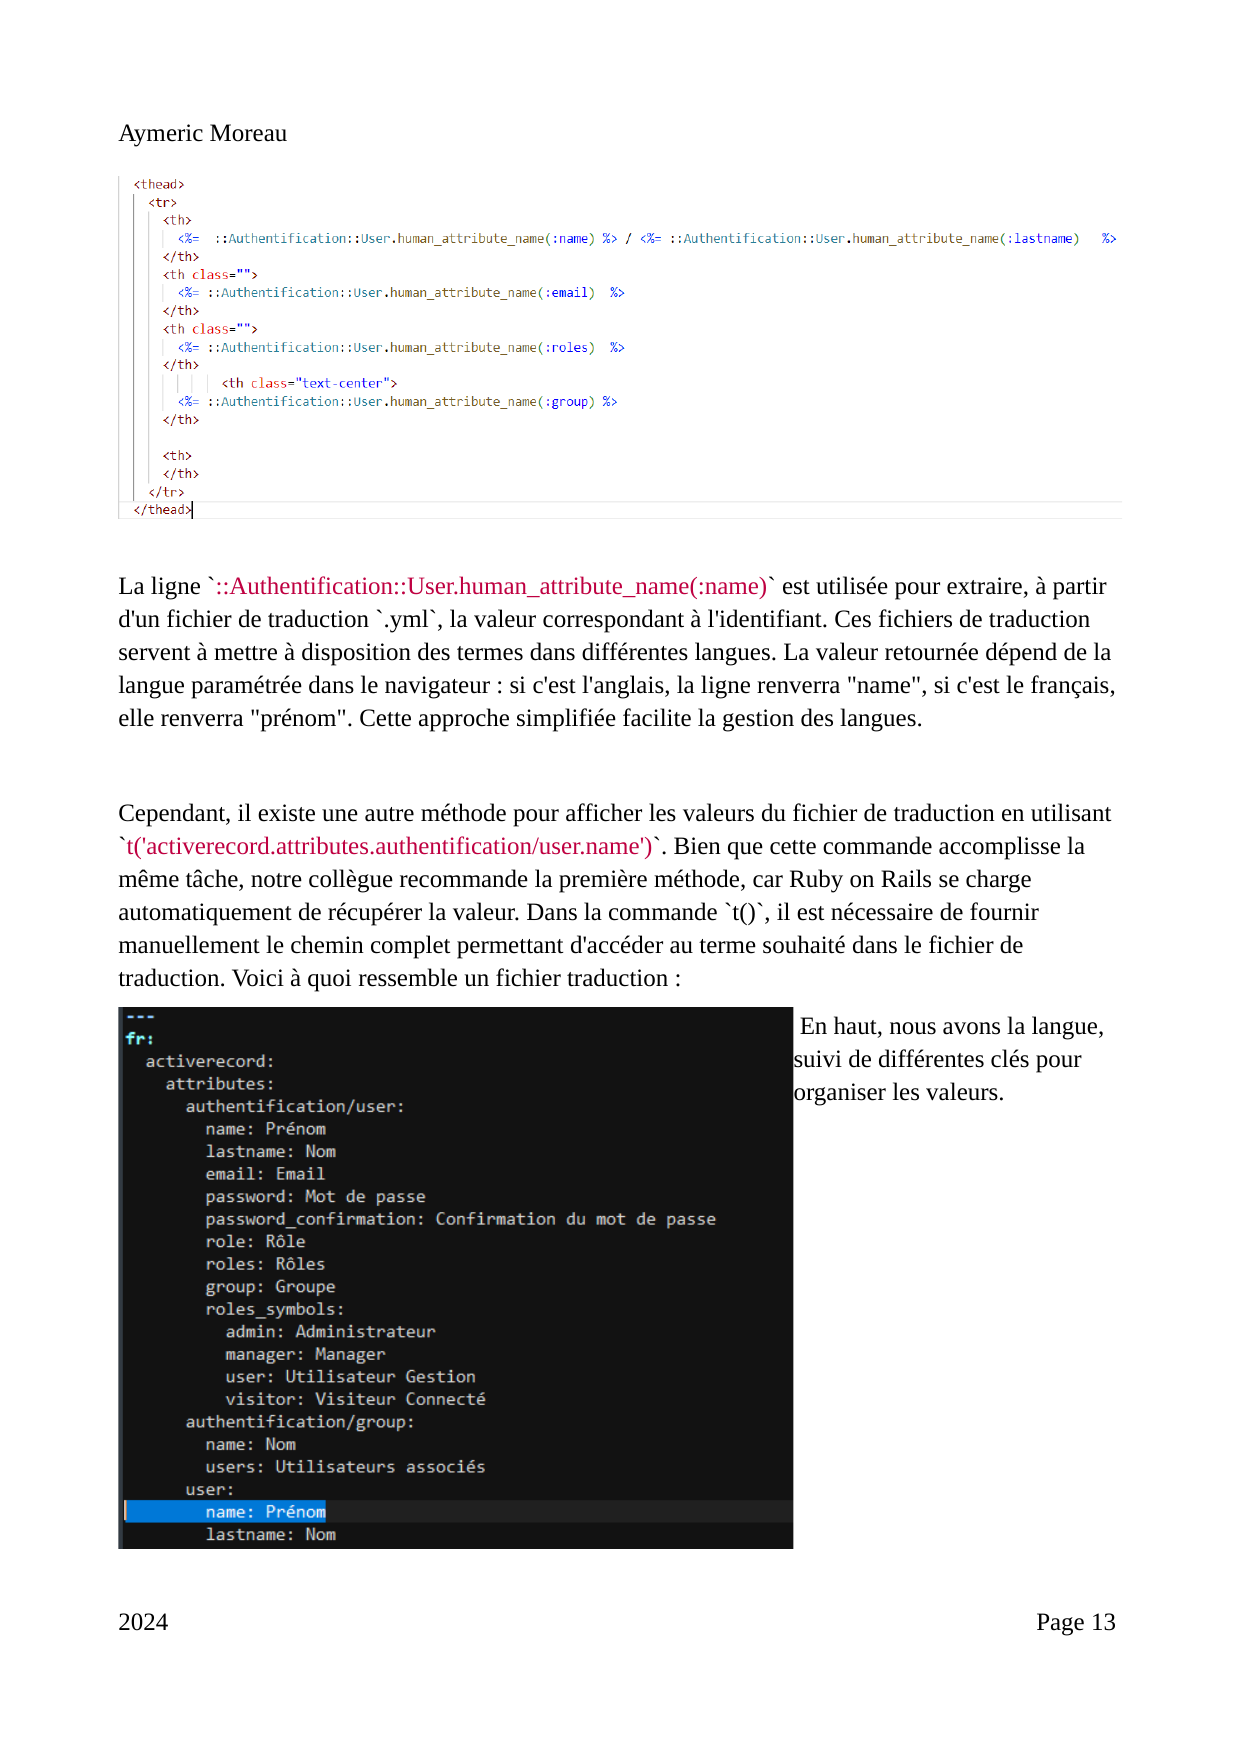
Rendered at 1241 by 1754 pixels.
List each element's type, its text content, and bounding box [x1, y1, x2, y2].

picture [118, 1007, 794, 1549]
text La ligne `::Authentification::User.human_attribute_name(:name)` est utilisée pour extraire, à partir d'un fichier de traduction `.yml`, la valeur correspondant à l'identifiant. Ces fichiers de traduction servent à mettre à disposition des termes dans différentes langues. La valeur retournée dépend de la langue paramétrée dans le navigateur : si c'est l'anglais, la ligne renverra "name", si c'est le français, elle renverra "prénom". Cette approche simplifiée facilite la gestion des langues. [118, 571, 1122, 732]
text En haut, nous avons la langue, suivi de différentes clés pour organiser les valeurs. [794, 1011, 1122, 1106]
text Cependant, il existe une autre méthode pour afficher les valeurs du fichier de traduction en utilisant `t('activerecord.attributes.authentification/user.name')`. Bien que cette commande accomplisse la même tâche, notre collègue recommande la première méthode, car Ruby on Rails se charge automatiquement de récupérer la valeur. Dans la commande `t()`, il est nécessaire de fournir manuellement le chemin complet permettant d'accéder au terme souhaité dans le fichier de traduction. Voici à quoi ressemble un fichier traduction : [118, 798, 1122, 992]
picture [118, 176, 1123, 519]
